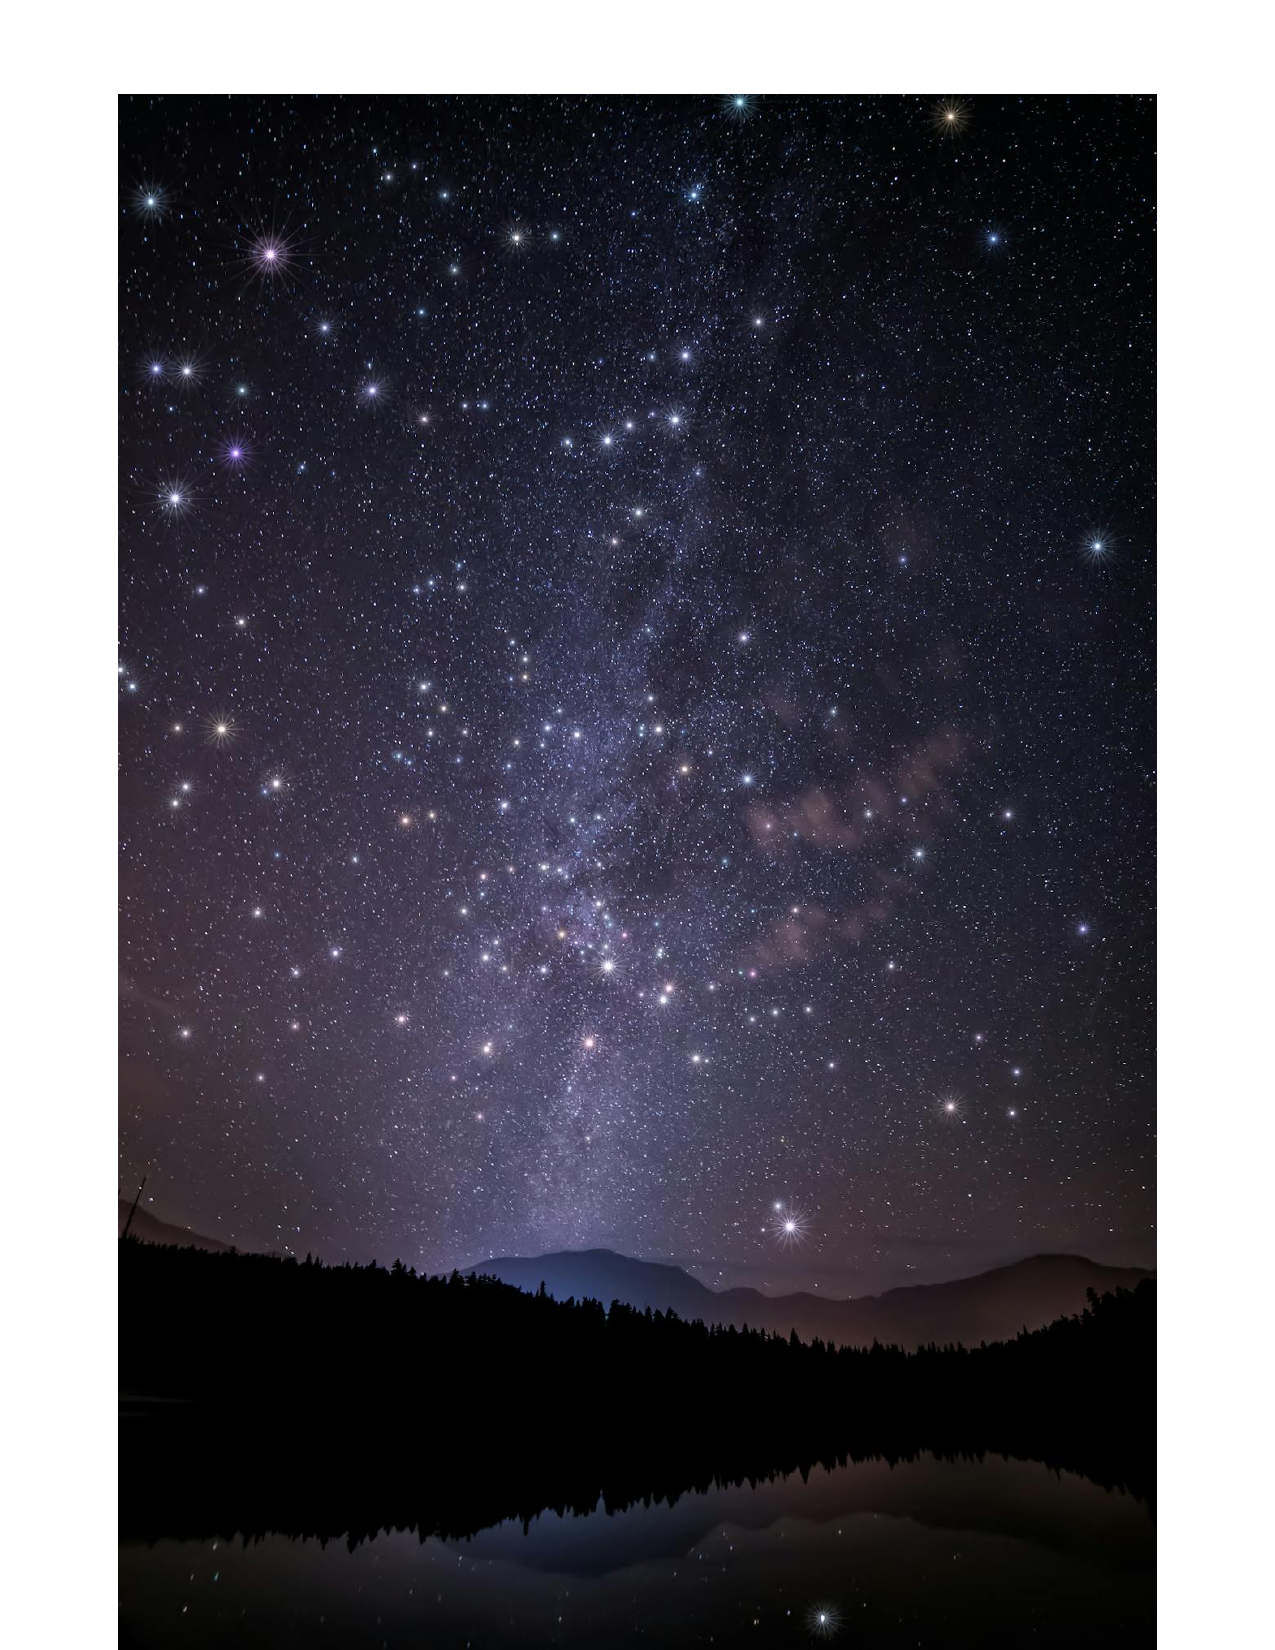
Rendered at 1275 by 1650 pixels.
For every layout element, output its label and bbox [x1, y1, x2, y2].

picture [118, 94, 1157, 1650]
